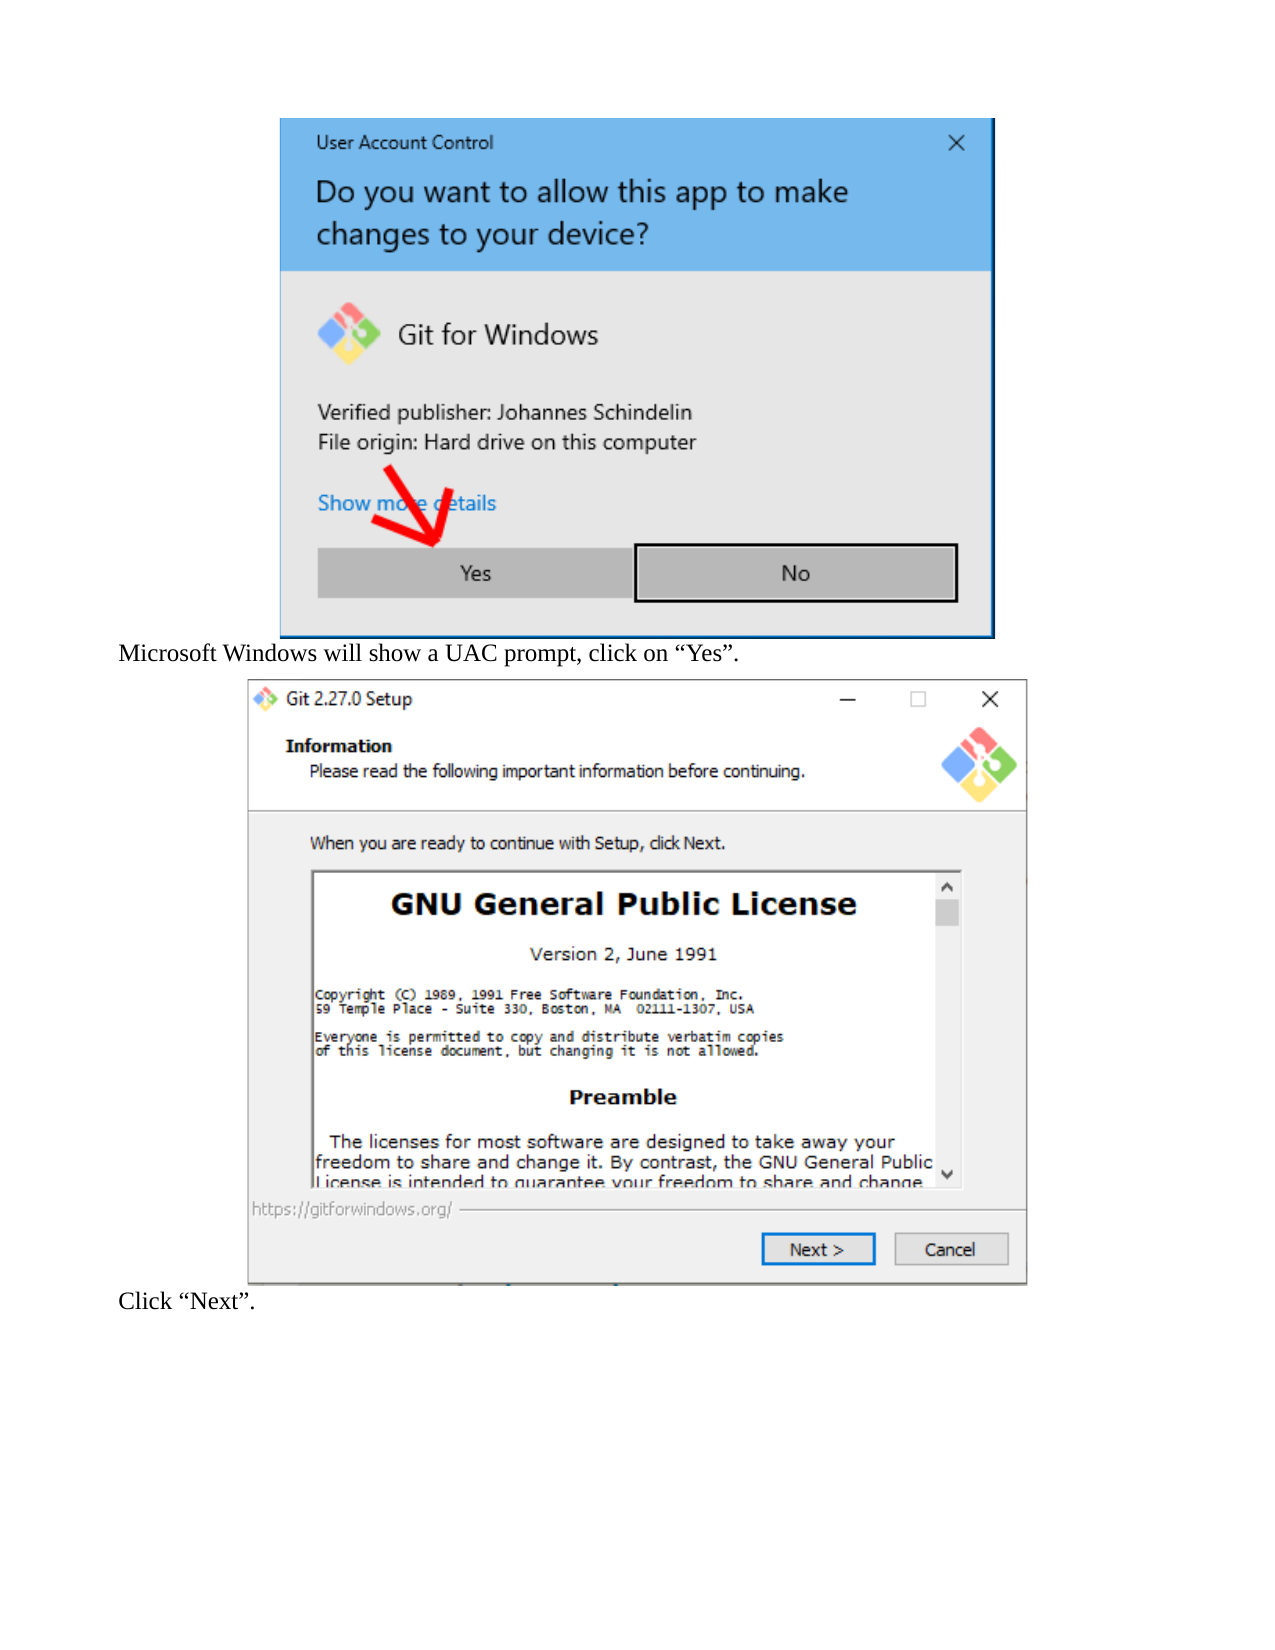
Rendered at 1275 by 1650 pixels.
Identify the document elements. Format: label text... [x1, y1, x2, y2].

text Microsoft Windows will show a UAC prompt, click on “Yes”. [118, 118, 1157, 667]
picture [247, 679, 1028, 1286]
picture [279, 118, 996, 639]
text Click “Next”. [118, 680, 1157, 1315]
